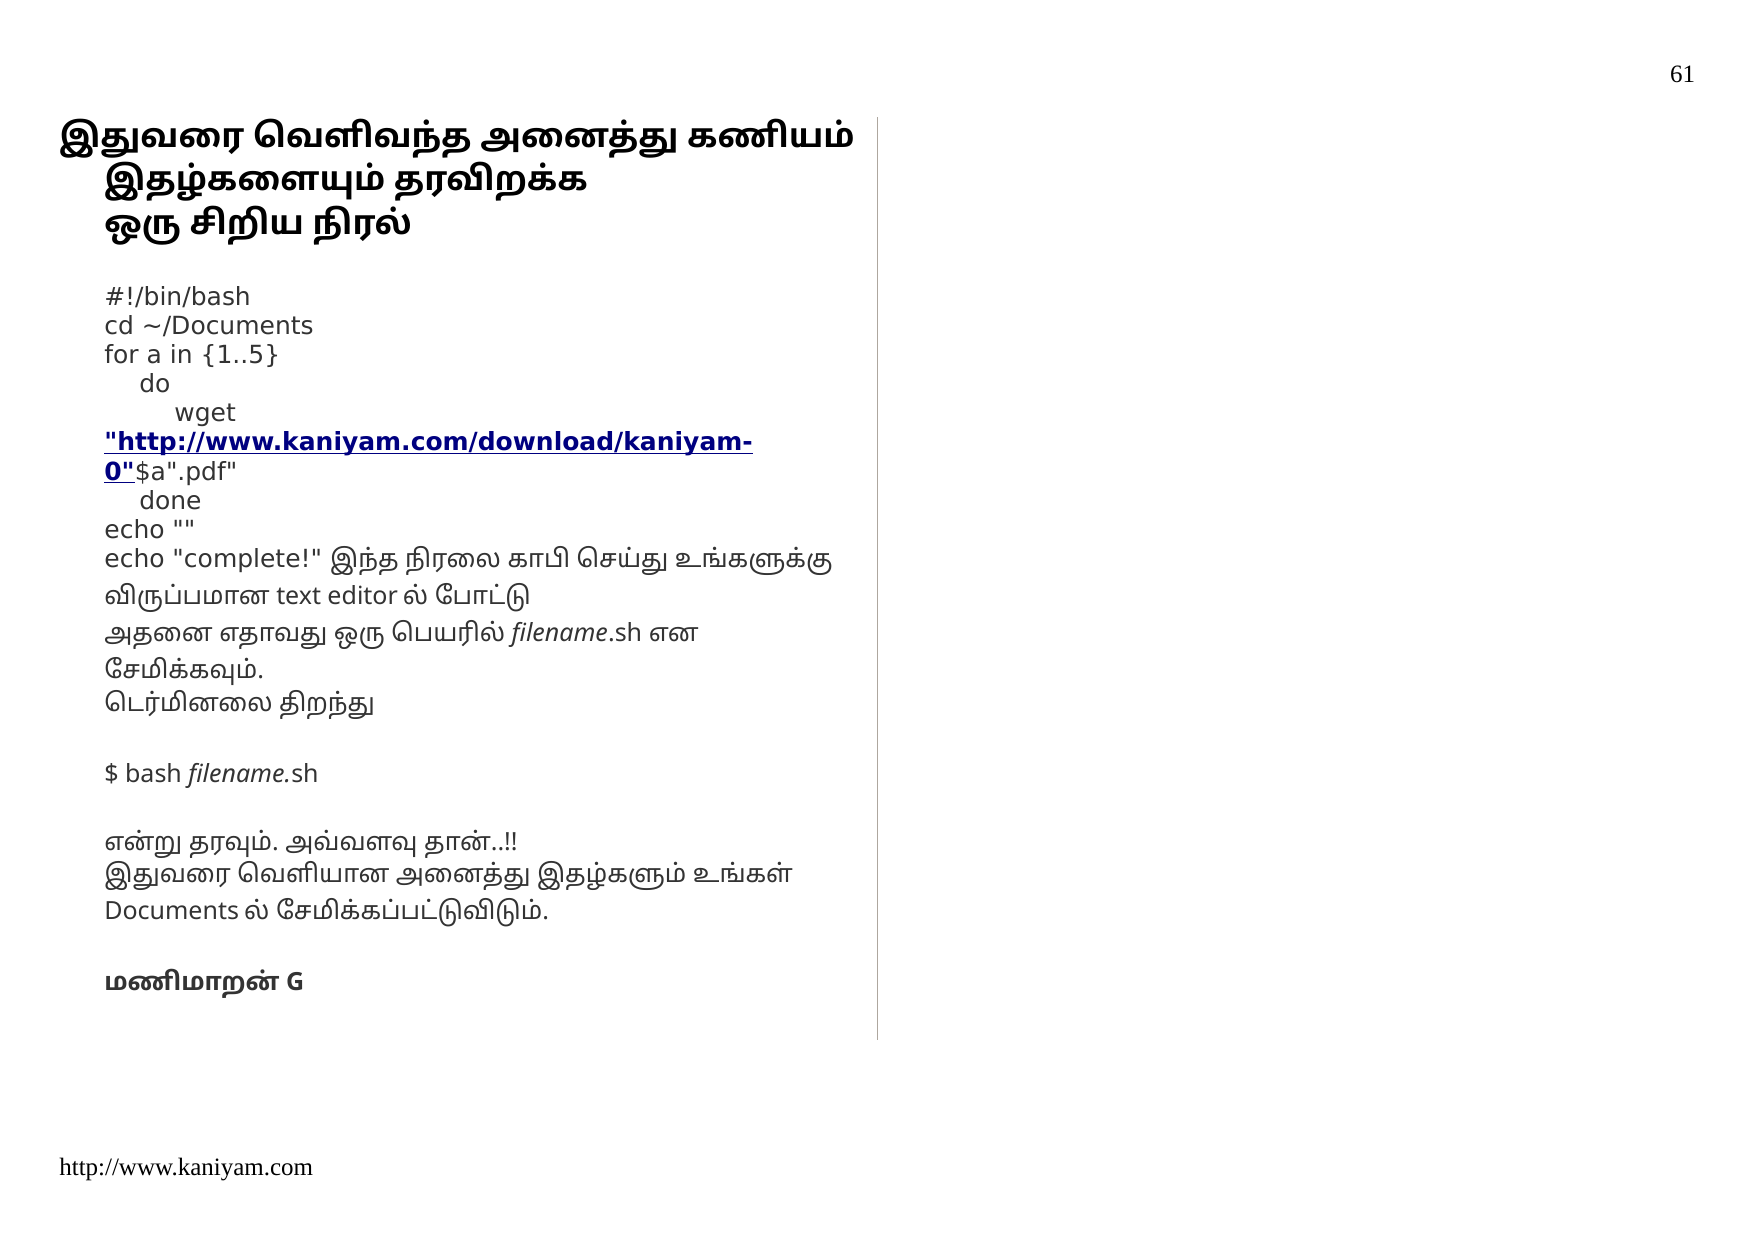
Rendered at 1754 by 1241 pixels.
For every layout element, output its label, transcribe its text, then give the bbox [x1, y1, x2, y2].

subtitle இதுவரை வெளிவந்த அனைத்து கணியம் இதழ்களையும் தரவிறக்க ஒரு சிறிய நிரல் #!/bin/bash cd ~/Documents for a in {1..5} do wget "http://www.kaniyam.com/download/kaniyam-0"$a".pdf" done echo "" echo "complete!" இந்த நிரலை காபி செய்து உங்களுக்கு விருப்பமான text editorல் போட்டு அதனை எதாவது ஒரு பெயரில் filename.sh என சேமிக்கவும். டெர்மினலை திறந்து $ bash filename.sh என்று தரவும். அவ்வளவு தான்..!! இதுவரை வெளியான அனைத்து இதழ்களும் உங்கள் Documentsல் சேமிக்கப்பட்டுவிடும். மணிமாறன் G [59, 117, 862, 1039]
